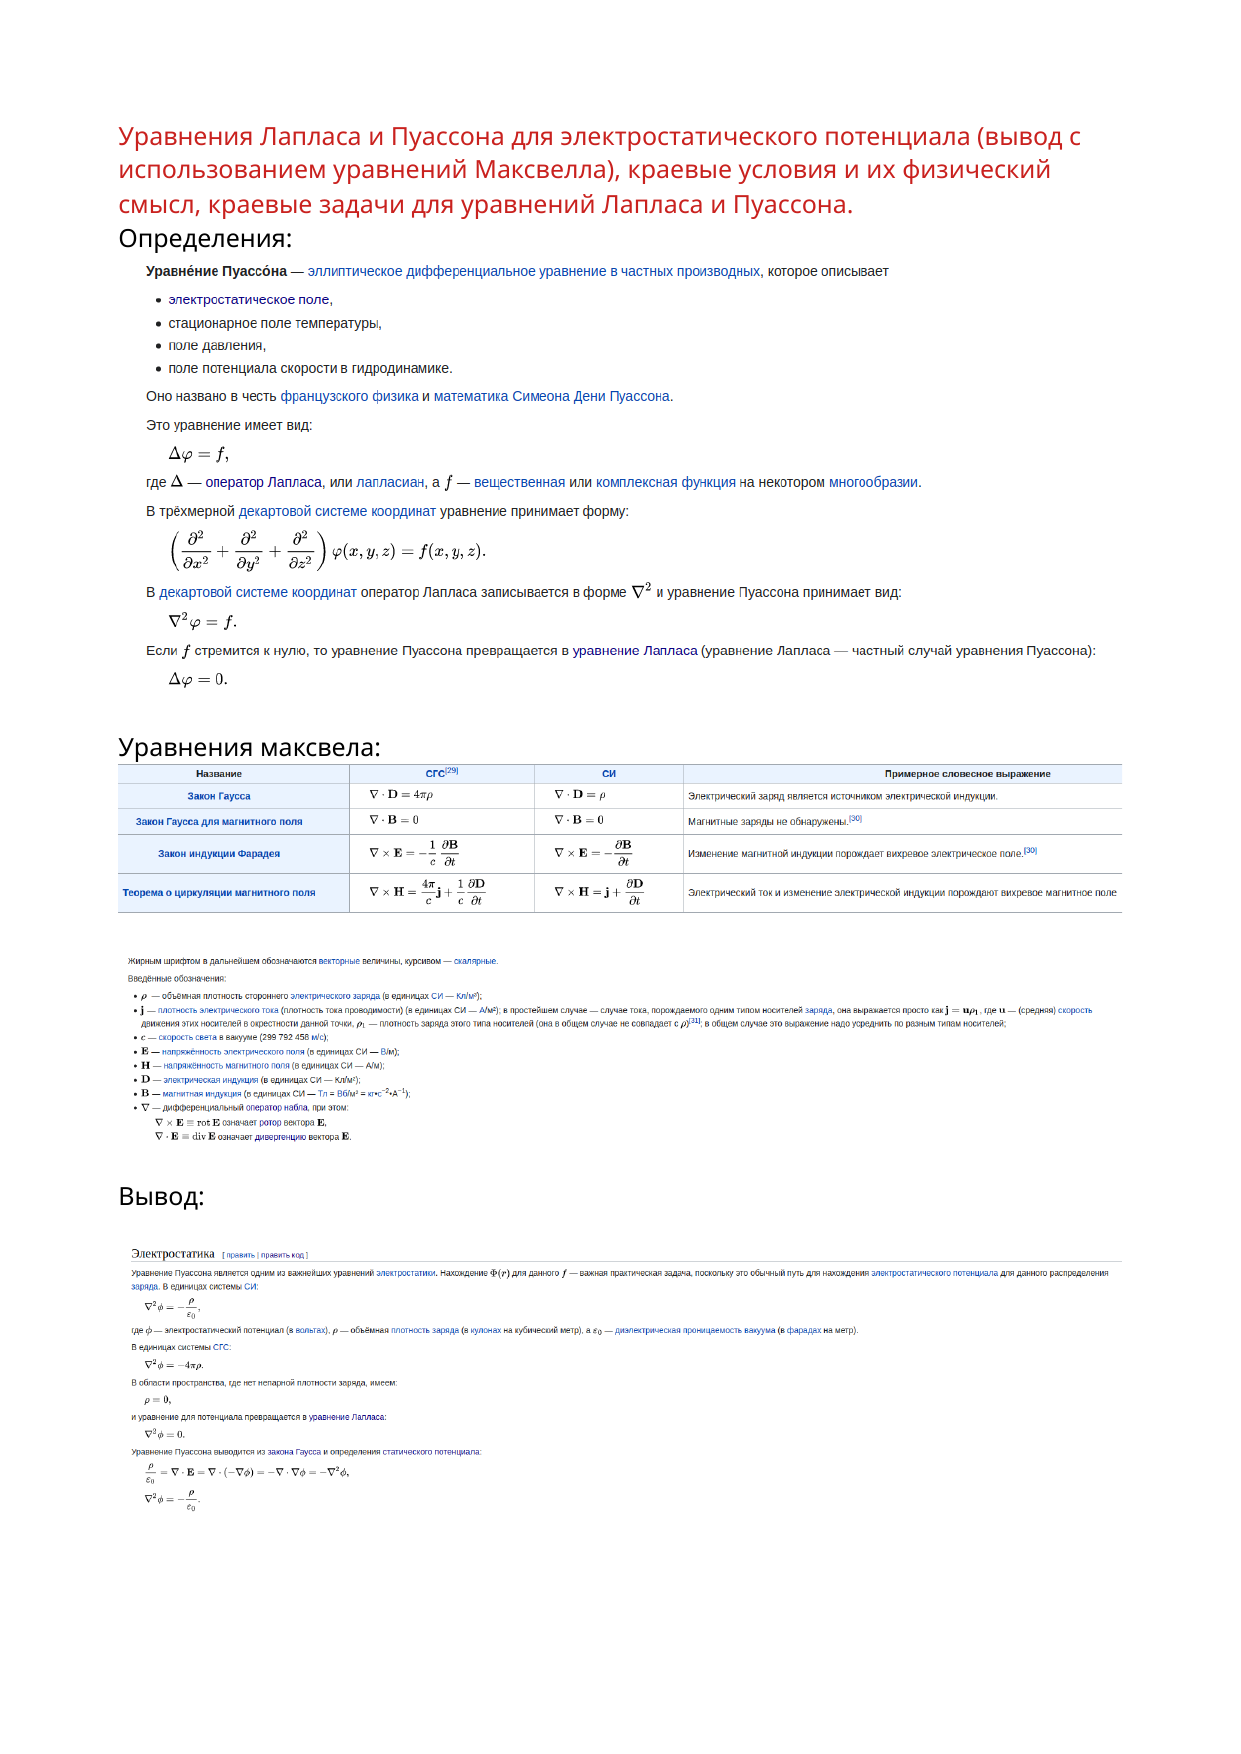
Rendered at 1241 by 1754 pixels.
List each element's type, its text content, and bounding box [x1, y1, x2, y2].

text Определения: [118, 220, 1122, 254]
text Вывод: [118, 1178, 1122, 1213]
picture [136, 254, 1104, 696]
text Уравнения максвела: [118, 729, 1122, 763]
text Уравнения Лапласа и Пуассона для электростатического потенциала (вывод с использованием уравнений Максвелла), краевые условия и их физический смысл, краевые задачи для уравнений Лапласа и Пуассона. [118, 118, 1122, 220]
picture [118, 951, 1123, 1145]
picture [118, 763, 1123, 918]
picture [118, 1246, 1123, 1514]
